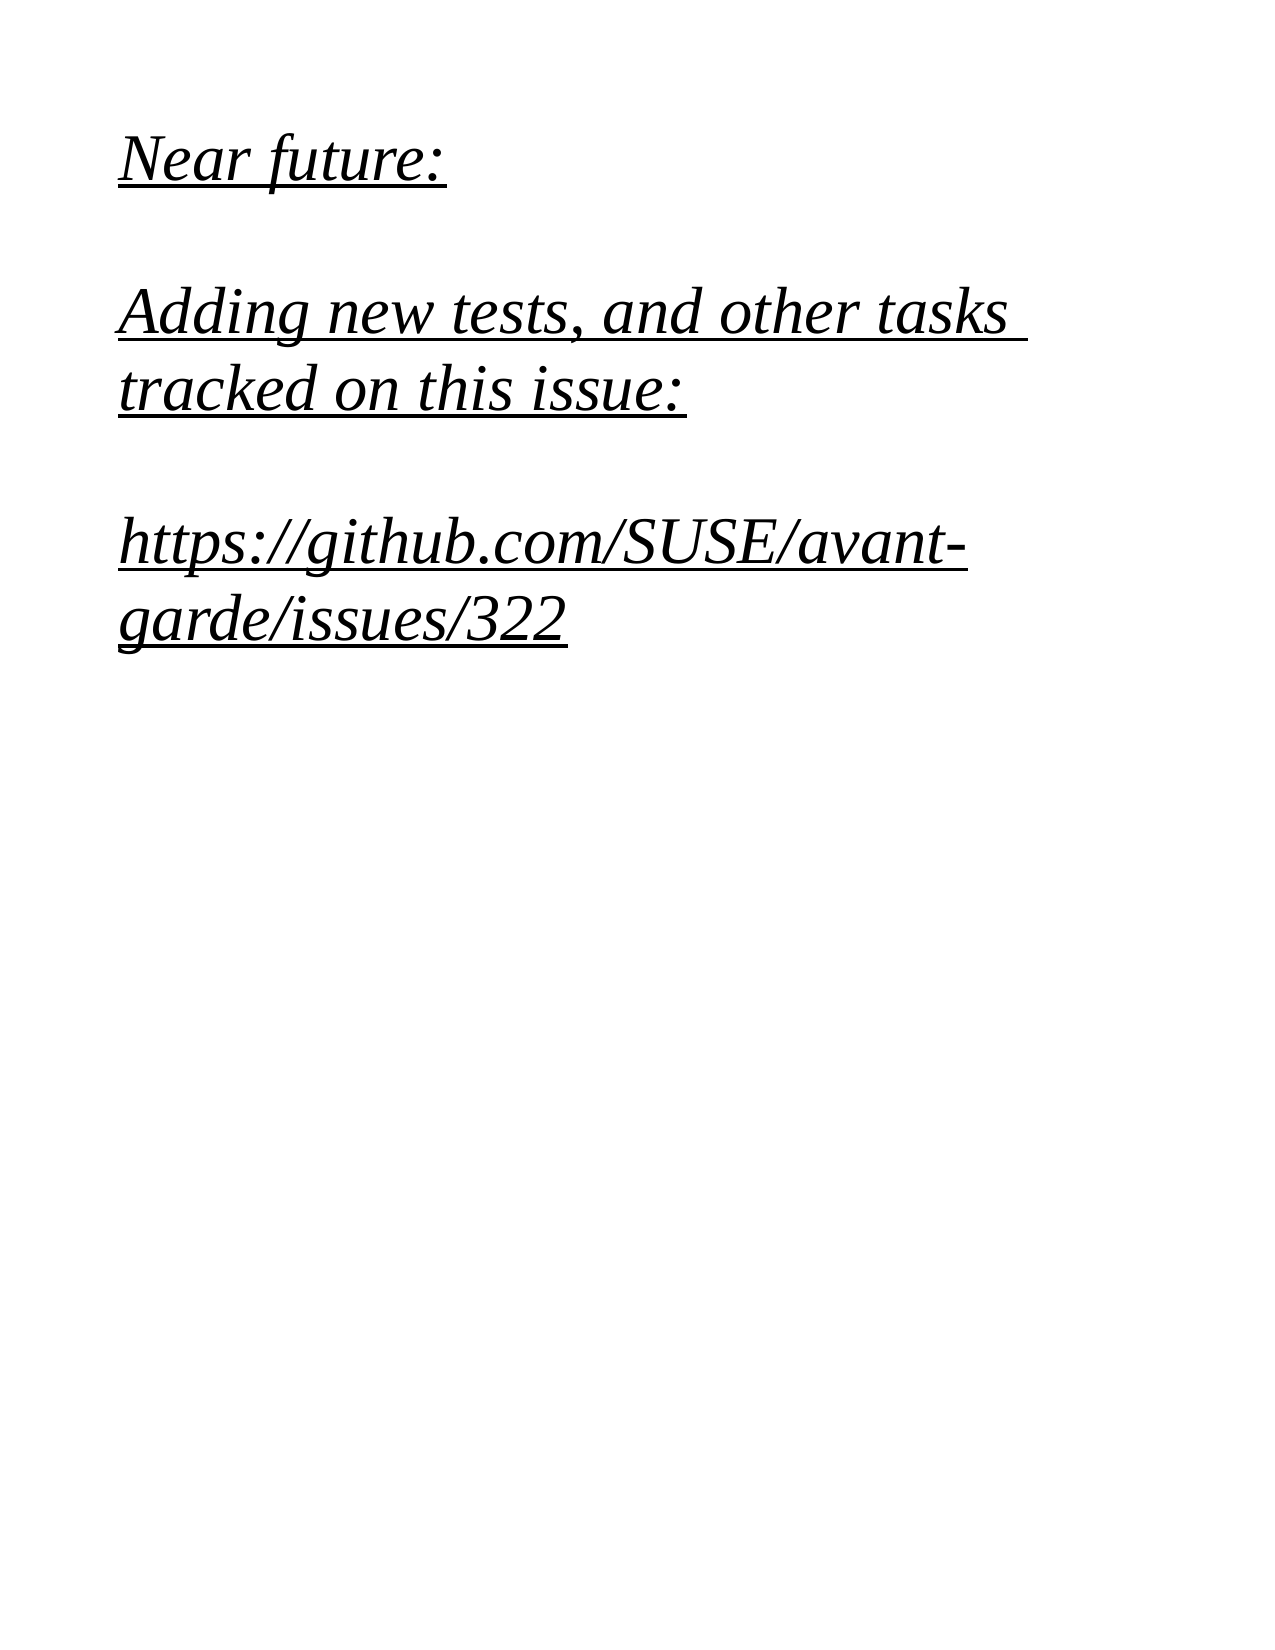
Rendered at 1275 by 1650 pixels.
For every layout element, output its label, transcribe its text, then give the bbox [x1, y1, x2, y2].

text Adding new tests, and other tasks tracked on this issue: [118, 271, 1157, 425]
text Near future: [118, 118, 1157, 195]
text https://github.com/SUSE/avant-garde/issues/322 [118, 501, 1157, 655]
